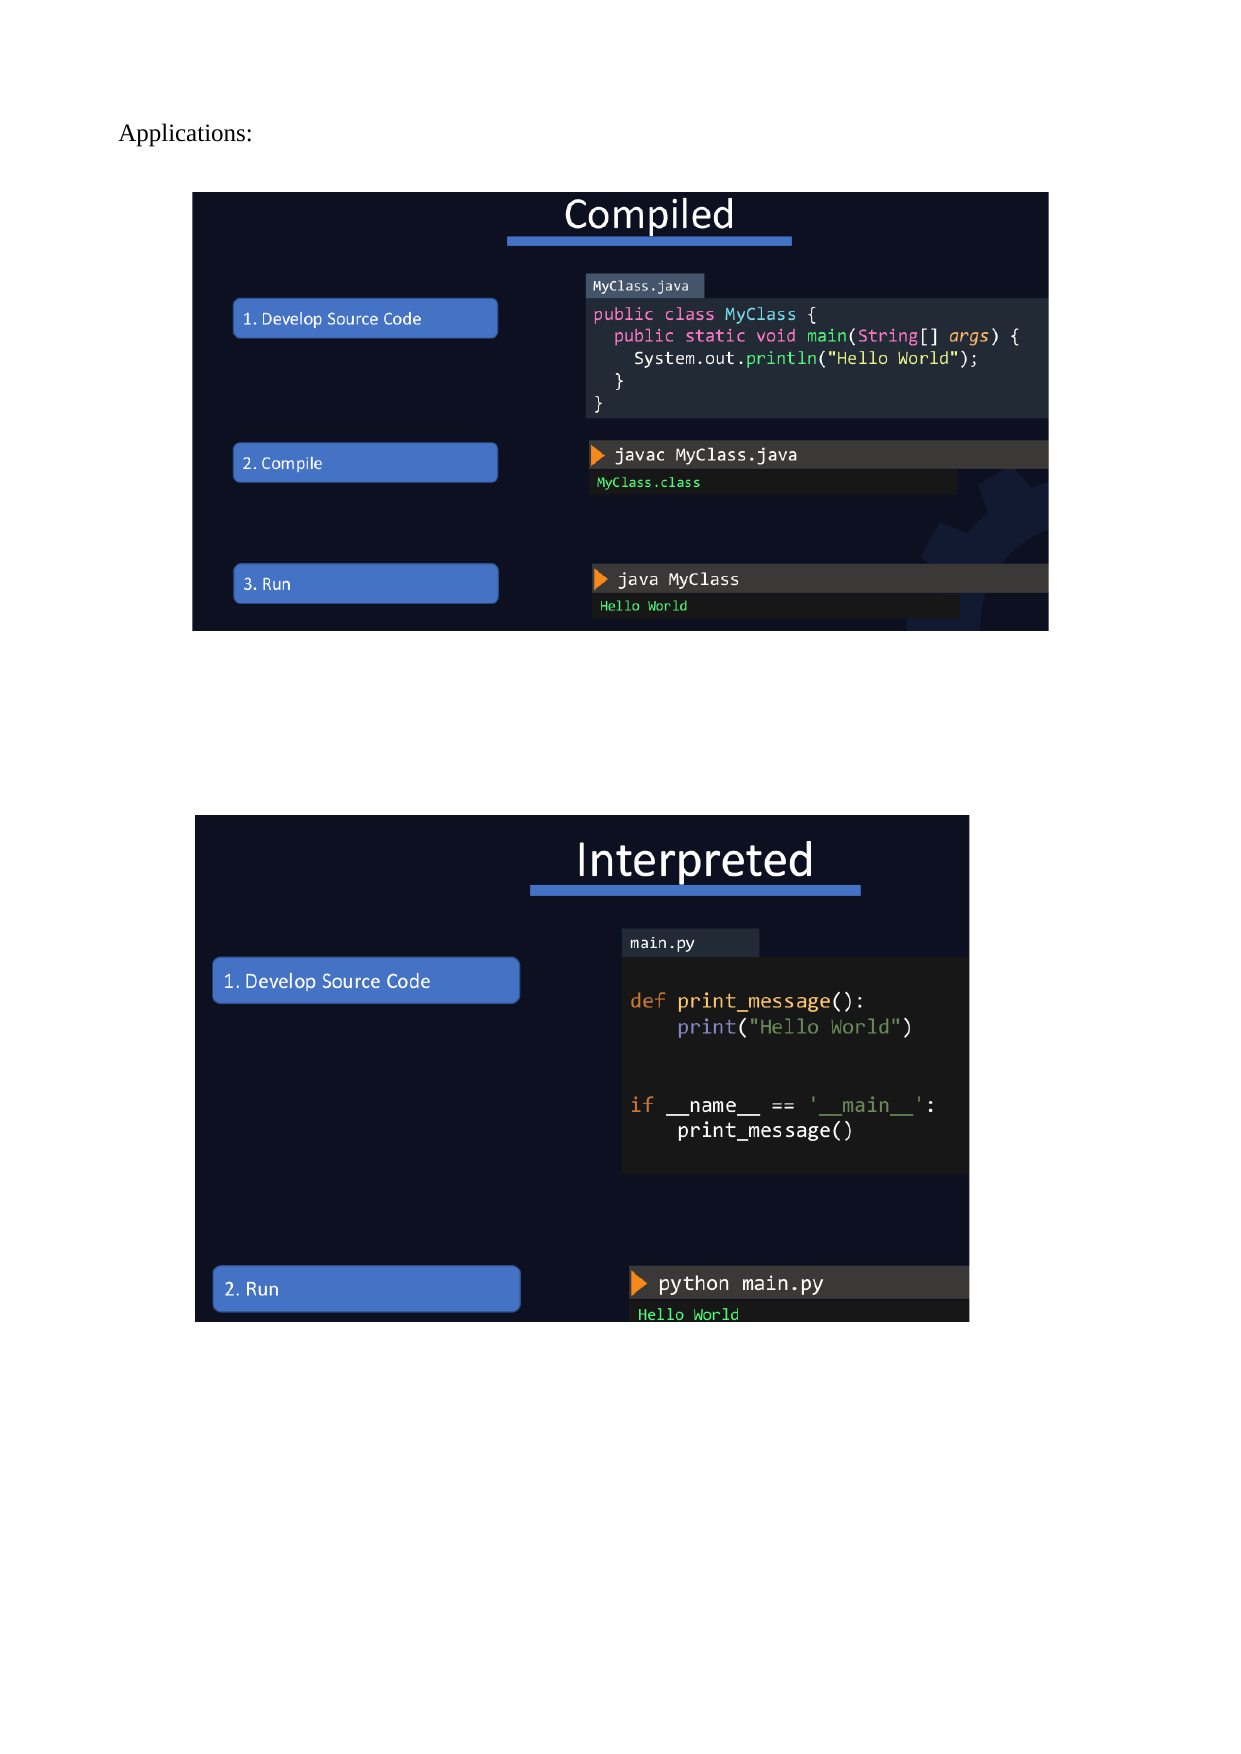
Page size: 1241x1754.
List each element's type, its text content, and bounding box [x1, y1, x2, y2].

text Applications: [118, 118, 1122, 147]
picture [195, 815, 970, 1322]
picture [192, 192, 1049, 631]
